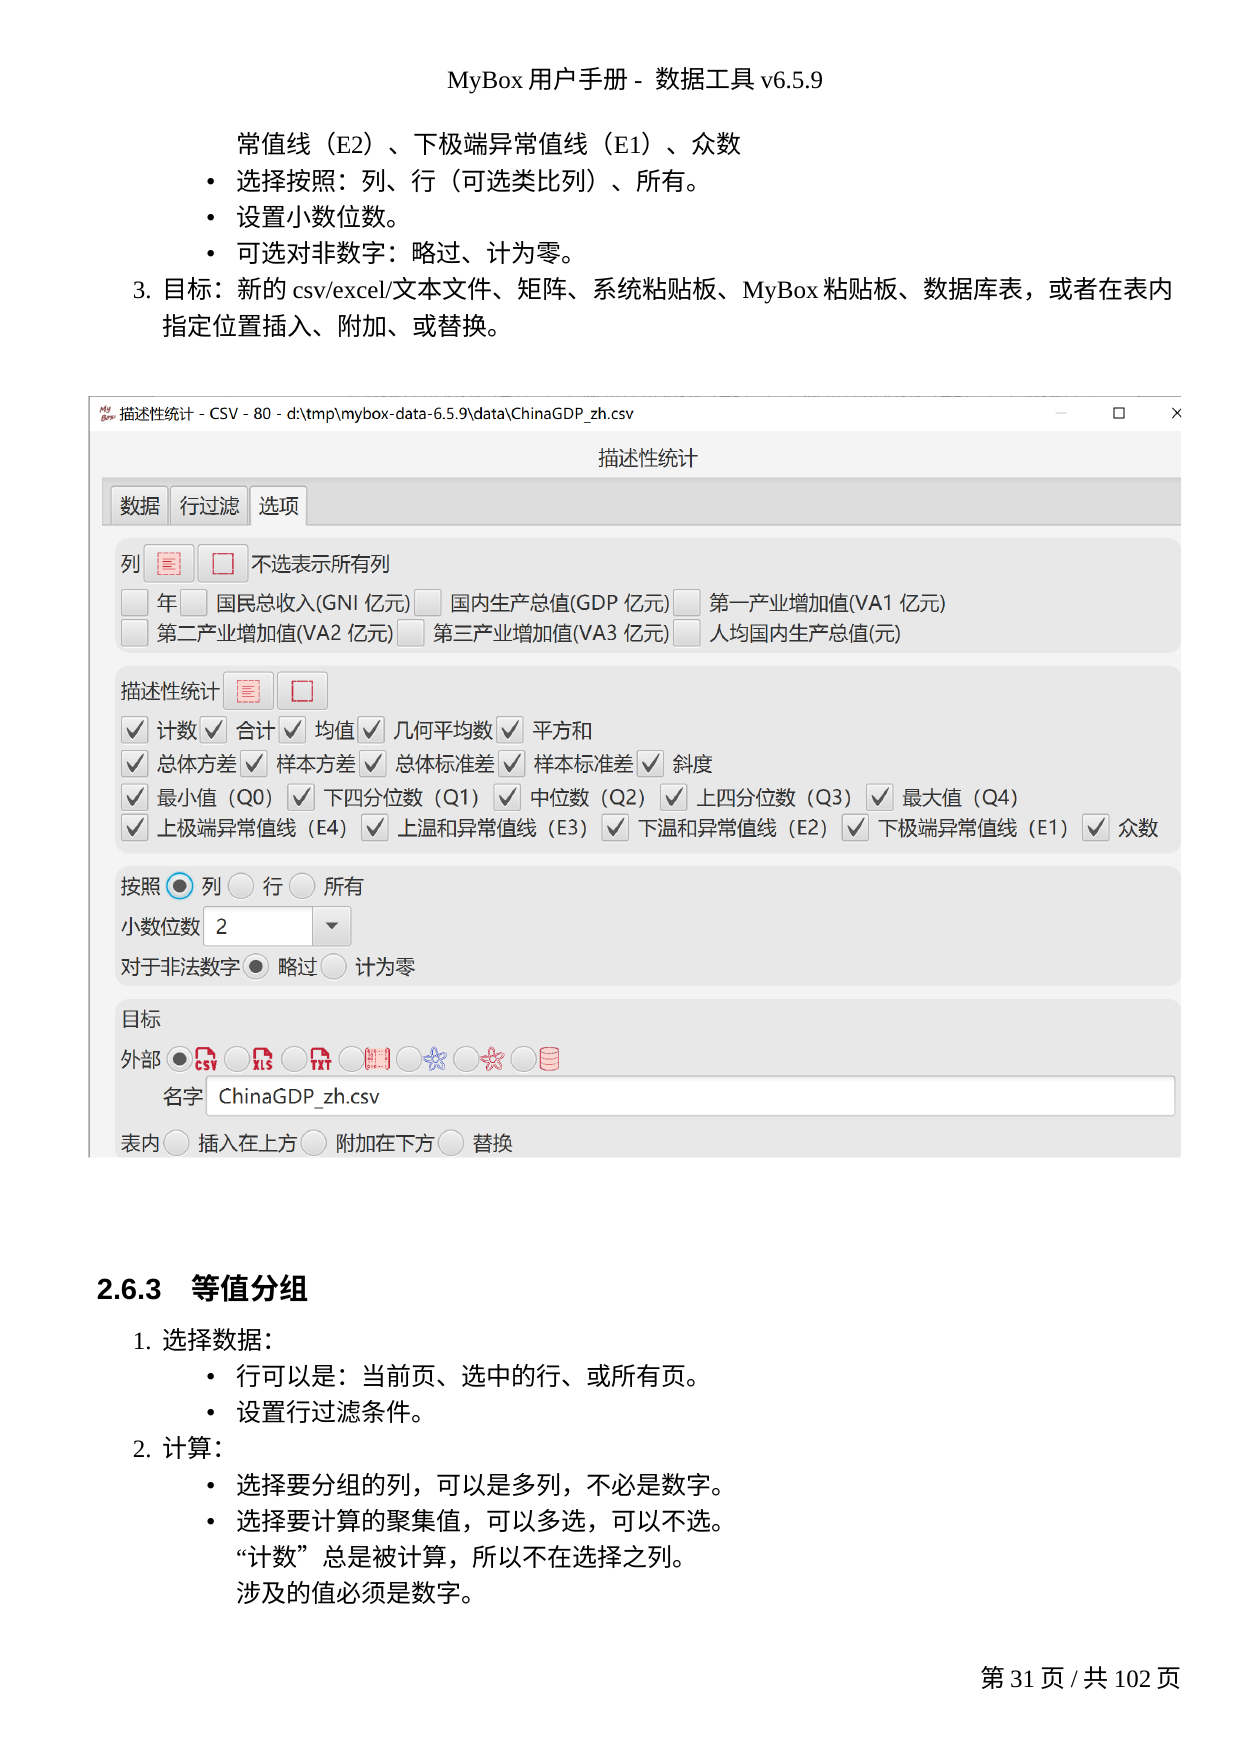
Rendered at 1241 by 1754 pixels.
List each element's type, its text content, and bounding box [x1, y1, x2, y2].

list 选择按照：列、行（可选类比列）、所有。 [206, 161, 1181, 197]
list “计数”总是被计算，所以不在选择之列。 [206, 1538, 1181, 1574]
list 计算： [133, 1429, 1181, 1465]
picture [88, 396, 1182, 1158]
list 行可以是：当前页、选中的行、或所有页。 [206, 1356, 1181, 1393]
subtitle 等值分组 [88, 1265, 1181, 1308]
list 选择要分组的列，可以是多列，不必是数字。 [206, 1465, 1181, 1501]
list 目标：新的csv/excel/文本文件、矩阵、系统粘贴板、MyBox粘贴板、数据库表，或者在表内指定位置插入、附加、或替换。 [133, 270, 1181, 342]
list 涉及的值必须是数字。 [206, 1574, 1181, 1610]
list 设置行过滤条件。 [206, 1393, 1181, 1429]
list 常值线（E2）、下极端异常值线（E1）、众数 [206, 125, 1181, 161]
list 可选对非数字：略过、计为零。 [206, 233, 1181, 270]
list 选择要计算的聚集值，可以多选，可以不选。 [206, 1501, 1181, 1538]
list 选择数据： [133, 1320, 1181, 1356]
list 设置小数位数。 [206, 197, 1181, 233]
